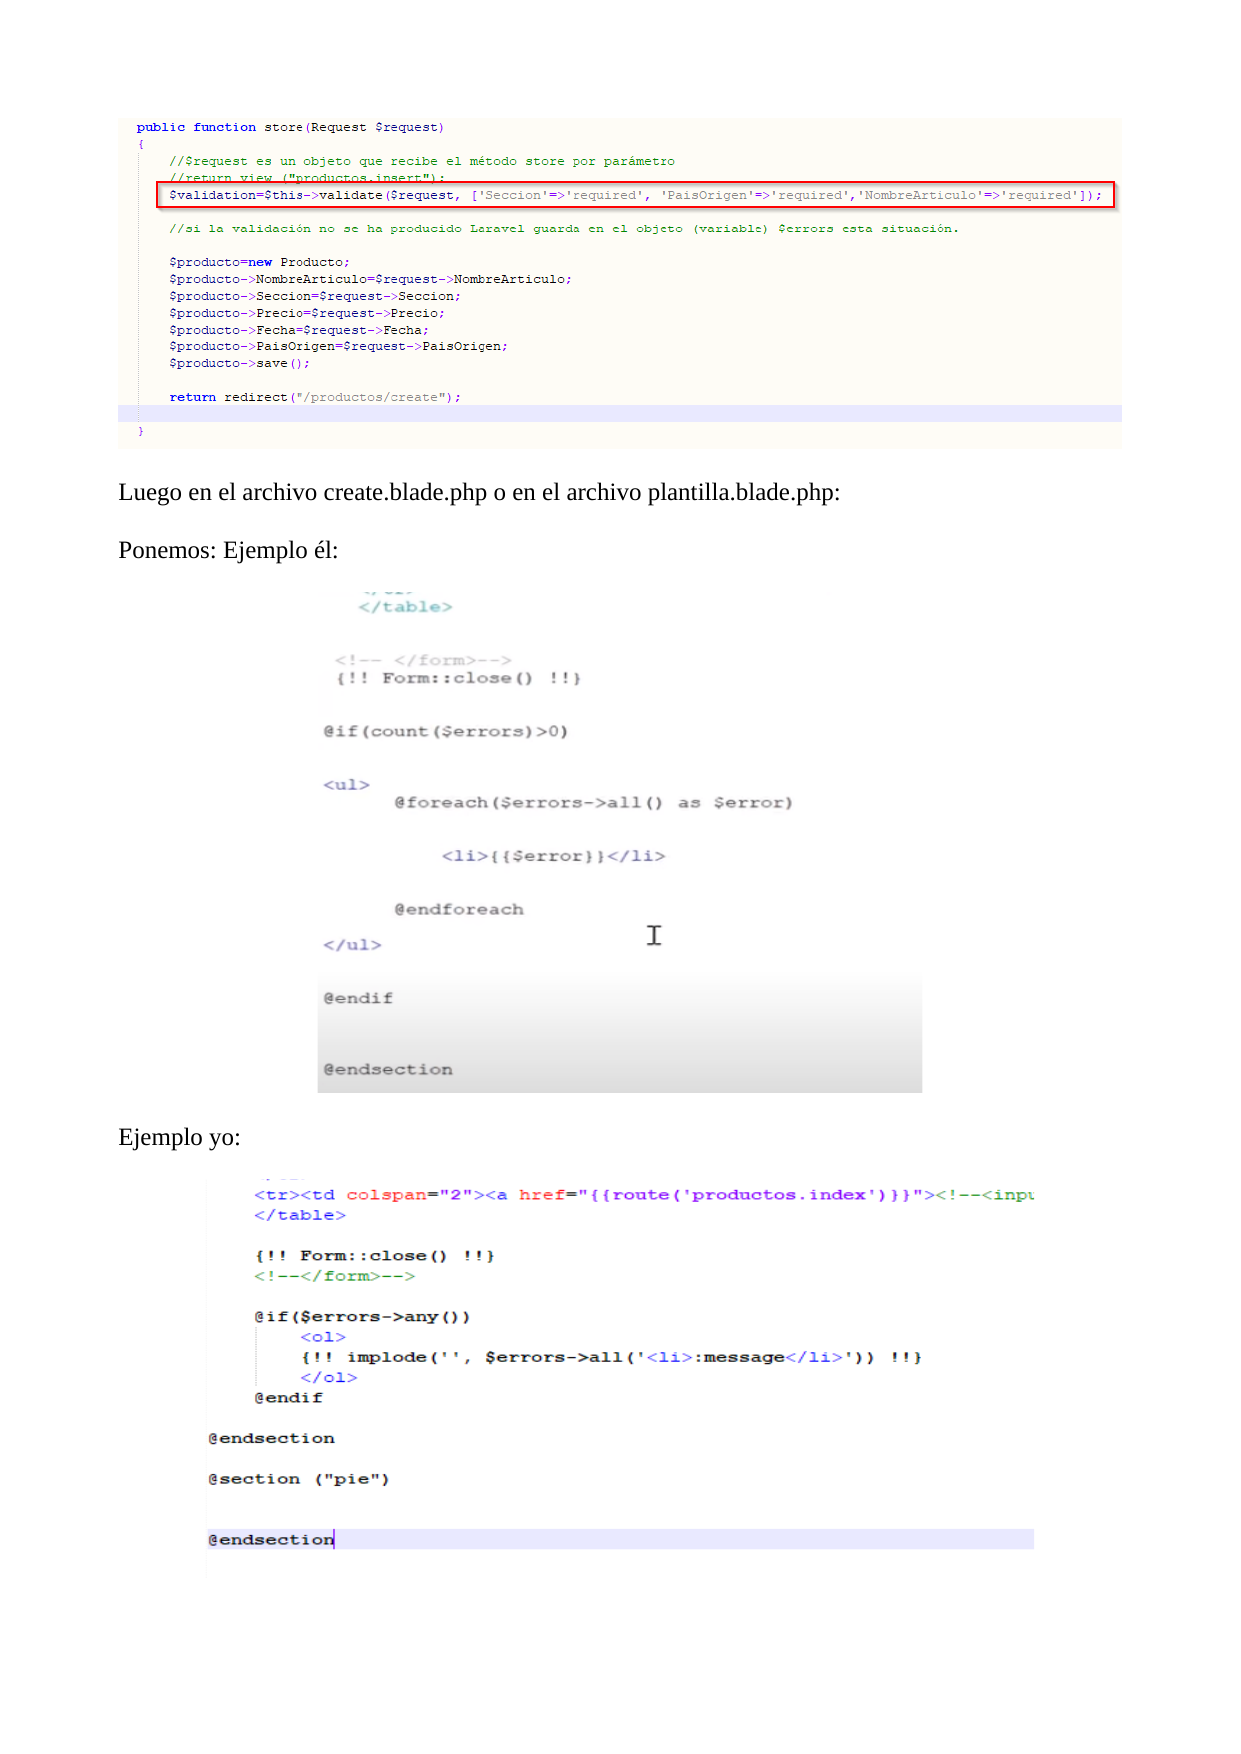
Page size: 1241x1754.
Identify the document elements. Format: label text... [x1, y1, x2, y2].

text Luego en el archivo create.blade.php o en el archivo plantilla.blade.php: [118, 477, 1122, 506]
picture [317, 592, 923, 1093]
text Ejemplo yo: [118, 1122, 1122, 1150]
text Ponemos: Ejemplo él: [118, 535, 1122, 563]
picture [118, 118, 1122, 449]
picture [205, 1179, 1035, 1578]
